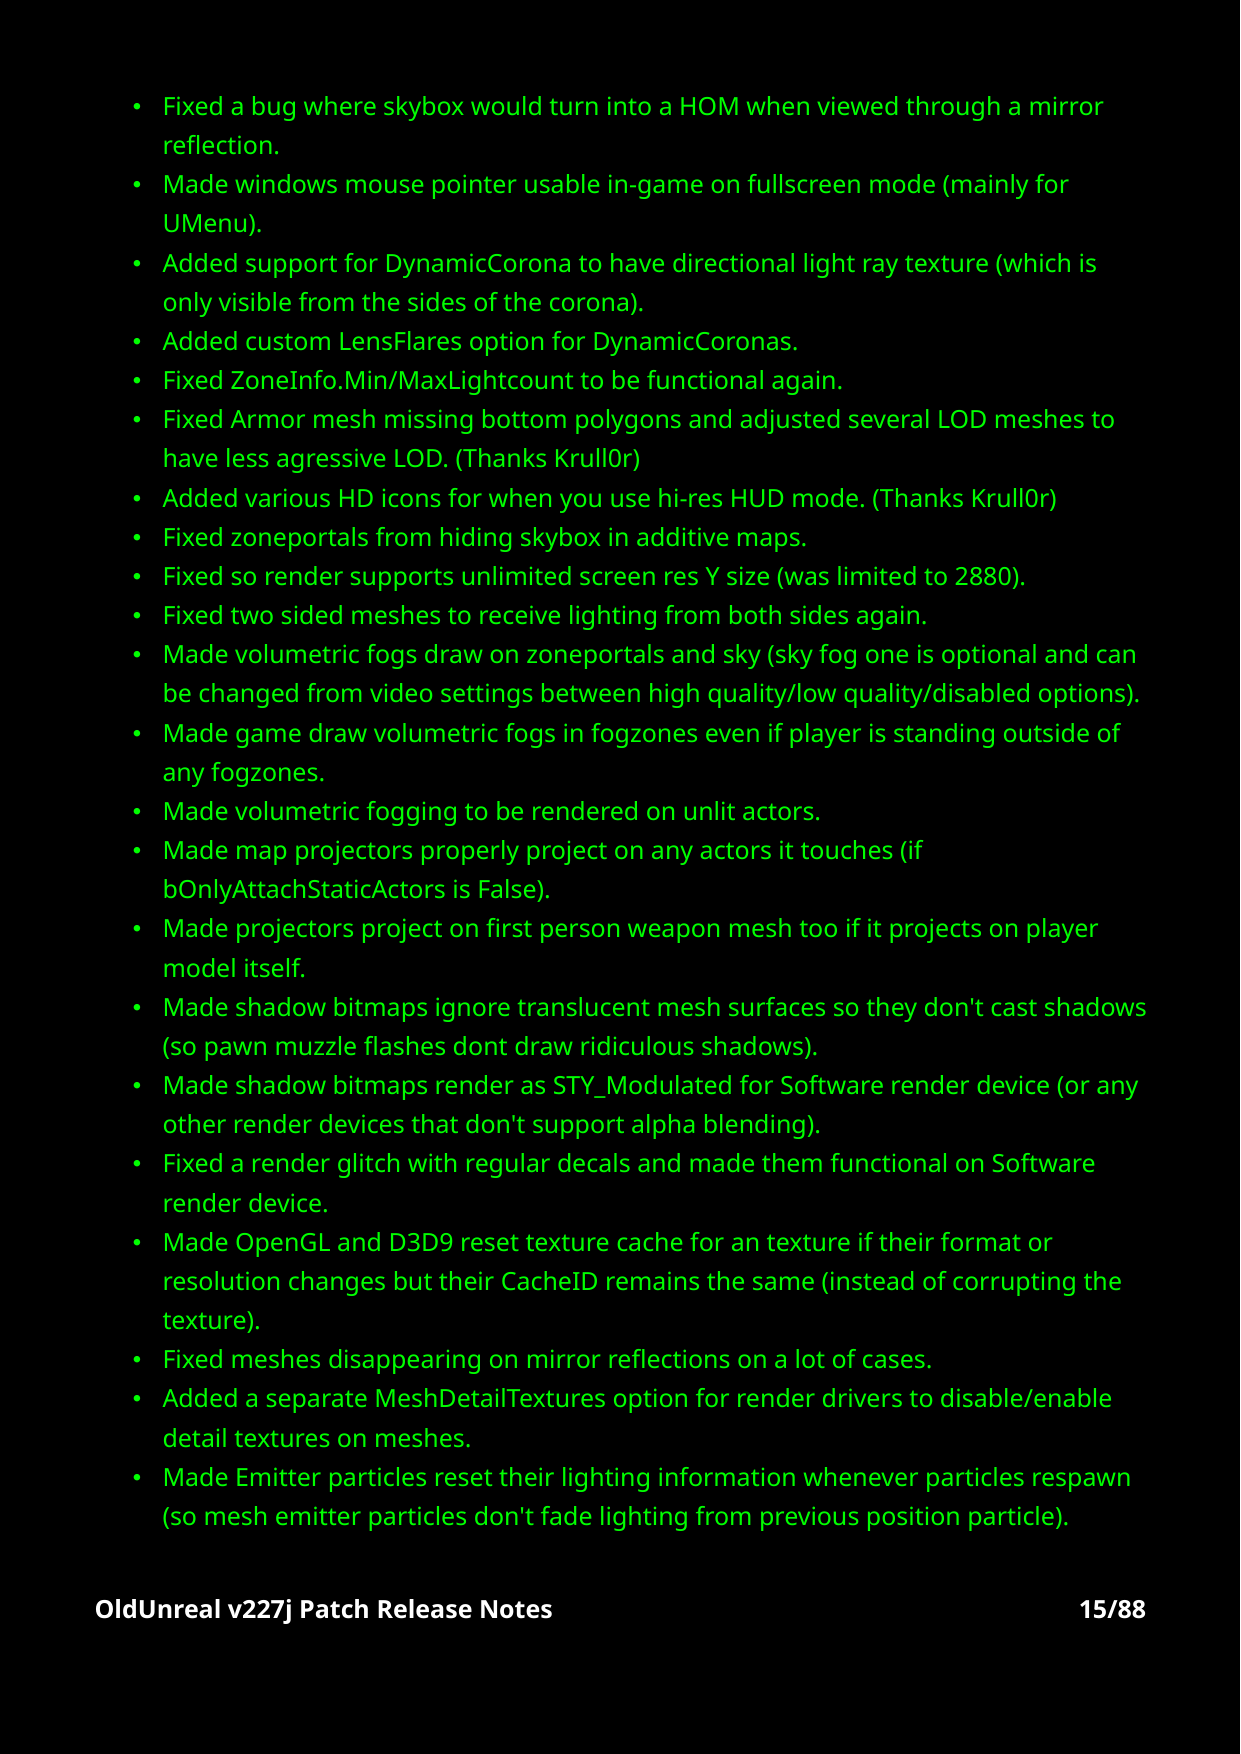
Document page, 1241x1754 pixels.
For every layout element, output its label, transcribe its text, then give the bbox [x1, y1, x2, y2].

list Made Emitter particles reset their lighting information whenever particles respawn (so mesh emitter particles don't fade lighting from previous position particle). [133, 1459, 1152, 1533]
list Made windows mouse pointer usable in-game on fullscreen mode (mainly for UMenu). [133, 167, 1152, 240]
list Fixed so render supports unlimited screen res Y size (was limited to 2880). [133, 558, 1152, 593]
list Made OpenGL and D3D9 reset texture cache for an texture if their format or resolution changes but their CacheID remains the same (instead of corrupting the texture). [133, 1224, 1152, 1337]
list Made shadow bitmaps ignore translucent mesh surfaces so they don't cast shadows (so pawn muzzle flashes dont draw ridiculous shadows). [133, 989, 1152, 1063]
list Made shadow bitmaps render as STY_Modulated for Software render device (or any other render devices that don't support alpha blending). [133, 1068, 1152, 1141]
list Made map projectors properly project on any actors it touches (if bOnlyAttachStaticActors is False). [133, 833, 1152, 906]
list Fixed a render glitch with regular decals and made them functional on Software render device. [133, 1146, 1152, 1219]
list Made volumetric fogging to be rendered on unlit actors. [133, 793, 1152, 828]
list Fixed meshes disappearing on mirror reflections on a lot of cases. [133, 1342, 1152, 1376]
list Added a separate MeshDetailTextures option for render drivers to disable/enable detail textures on meshes. [133, 1381, 1152, 1454]
list Made projectors project on first person weapon mesh too if it projects on player model itself. [133, 911, 1152, 984]
list Fixed two sided meshes to receive lighting from both sides again. [133, 598, 1152, 632]
list Made game draw volumetric fogs in fogzones even if player is standing outside of any fogzones. [133, 715, 1152, 788]
list Fixed Armor mesh missing bottom polygons and adjusted several LOD meshes to have less agressive LOD. (Thanks Krull0r) [133, 402, 1152, 475]
list Fixed a bug where skybox would turn into a HOM when viewed through a mirror reflection. [133, 88, 1152, 162]
list Added custom LensFlares option for DynamicCoronas. [133, 323, 1152, 358]
list Fixed ZoneInfo.Min/MaxLightcount to be functional again. [133, 363, 1152, 397]
list Added various HD icons for when you use hi-res HUD mode. (Thanks Krull0r) [133, 480, 1152, 514]
list Fixed zoneportals from hiding skybox in additive maps. [133, 519, 1152, 553]
list Added support for DynamicCorona to have directional light ray texture (which is only visible from the sides of the corona). [133, 245, 1152, 318]
list Made volumetric fogs draw on zoneportals and sky (sky fog one is optional and can be changed from video settings between high quality/low quality/disabled options). [133, 637, 1152, 710]
